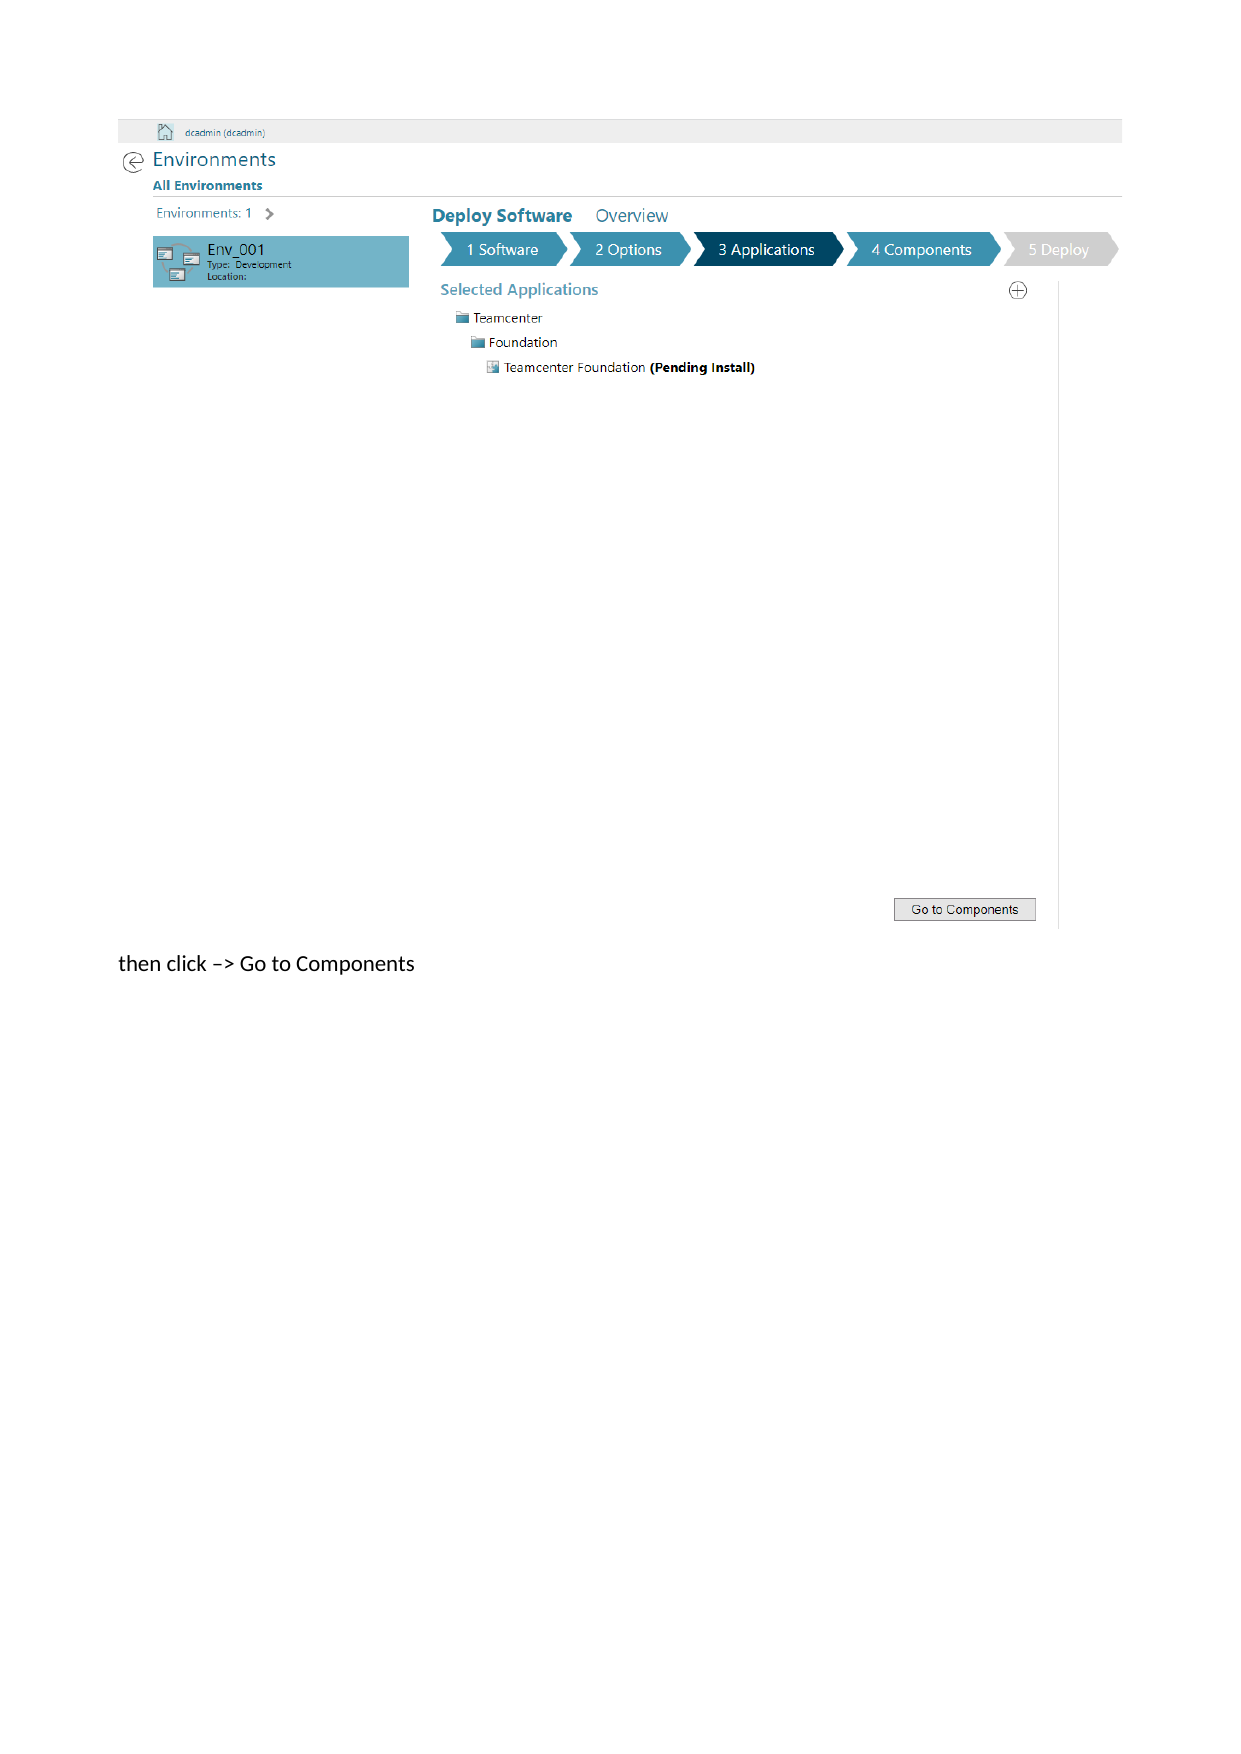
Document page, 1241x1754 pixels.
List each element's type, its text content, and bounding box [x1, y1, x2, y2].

text then click –> Go to Components [118, 949, 1122, 977]
picture [118, 118, 1123, 929]
